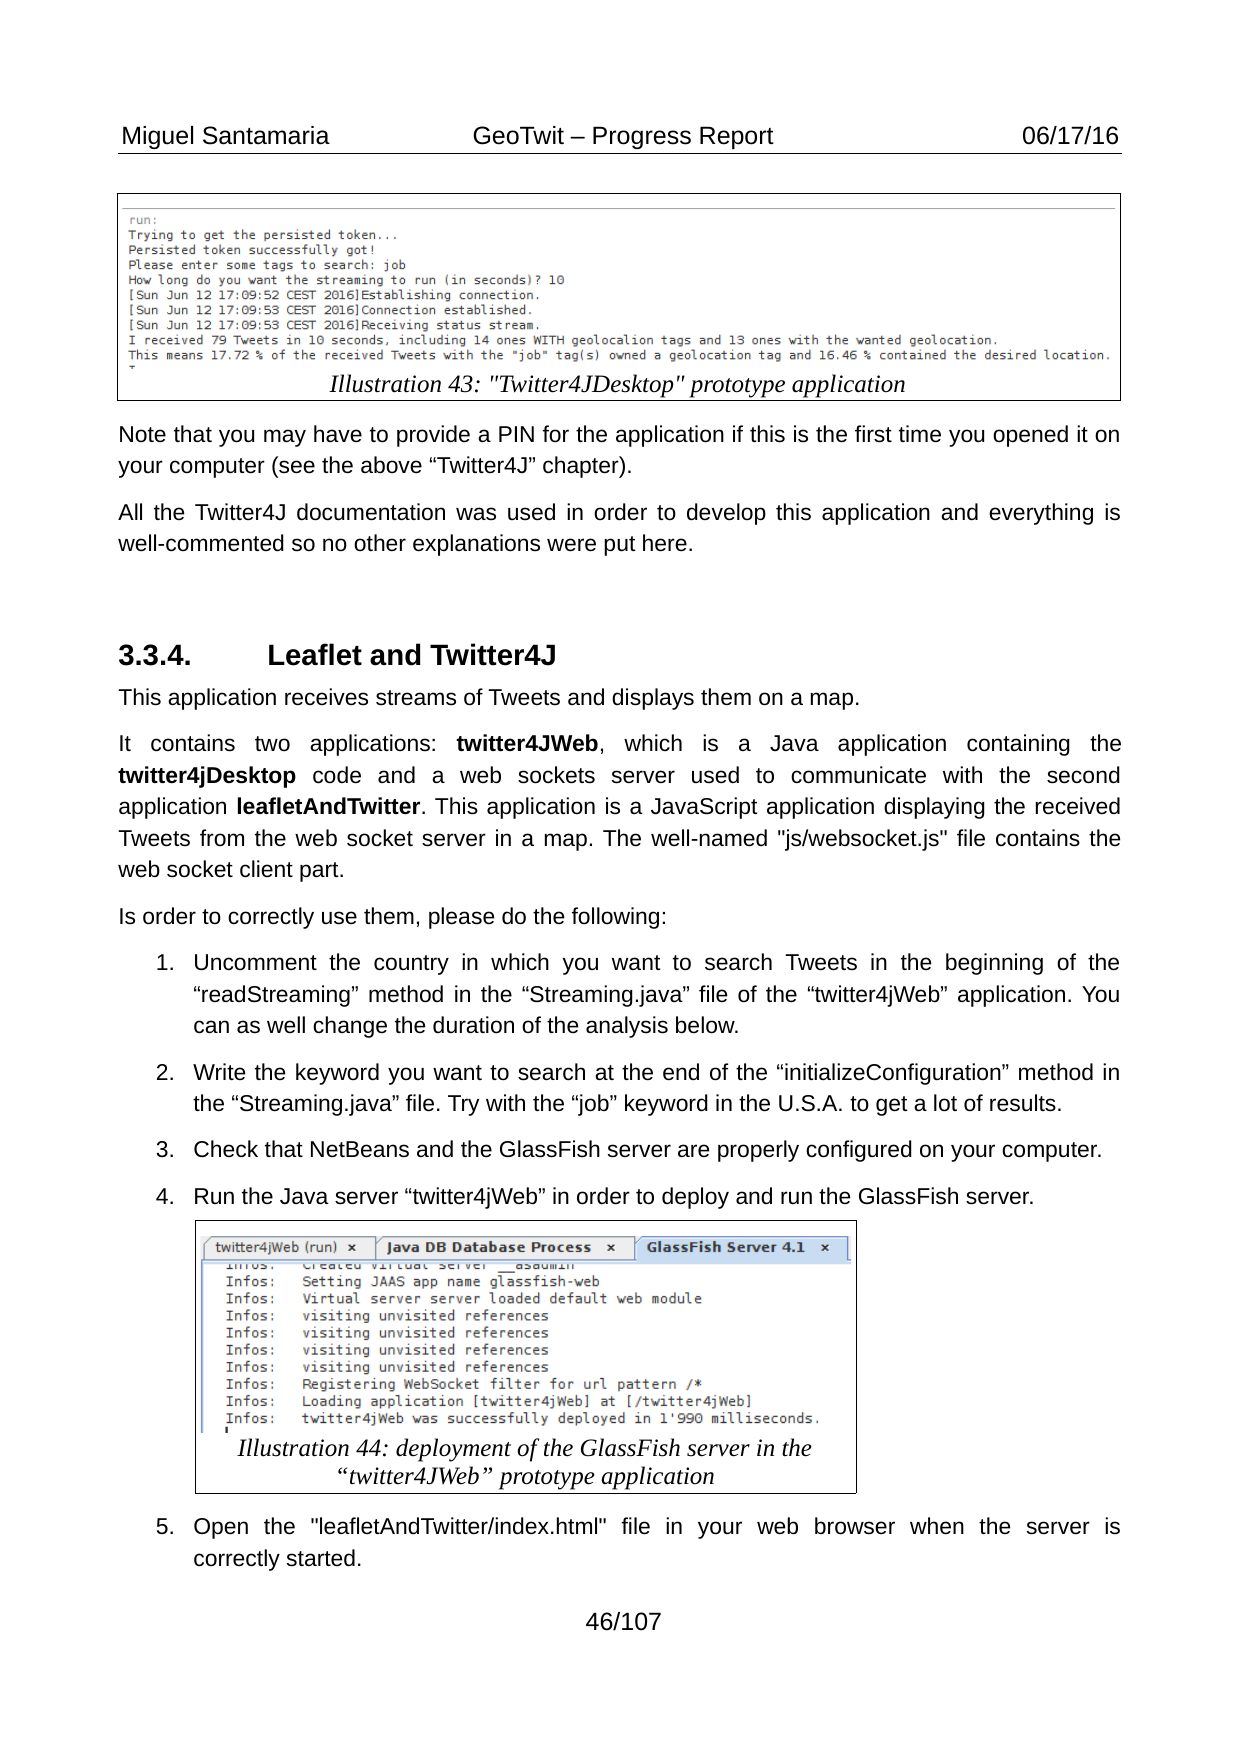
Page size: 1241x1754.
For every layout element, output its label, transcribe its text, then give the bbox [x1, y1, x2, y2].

picture [200, 1236, 852, 1433]
list [196, 1221, 856, 1493]
text This application receives streams of Tweets and displays them on a map. [118, 684, 1122, 710]
picture [122, 208, 1116, 369]
text Illustration 43: "Twitter4JDesktop" prototype application [120, 208, 1118, 398]
text Note that you may have to provide a PIN for the application if this is the first time you opened it on your computer (see the above “Twitter4J” chapter). [118, 182, 1122, 478]
text It contains two applications: twitter4JWeb, which is a Java application containing the twitter4jDesktop code and a web sockets server used to communicate with the second application leafletAndTwitter. This application is a JavaScript application displaying the received Tweets from the web socket server in a map. The well-named "js/websocket.js" file contains the web socket client part. [118, 730, 1122, 883]
subtitle Leaflet and Twitter4J [118, 637, 1122, 671]
list Check that NetBeans and the GlassFish server are properly configured on your computer. [156, 1136, 1122, 1163]
list Illustration 44: deployment of the GlassFish server in the “twitter4JWeb” prototype application [198, 1236, 853, 1490]
text Is order to correctly use them, please do the following: [118, 903, 1122, 929]
list Write the keyword you want to search at the end of the “initializeConfiguration” method in the “Streaming.java” file. Try with the “job” keyword in the U.S.A. to get a lot of results. [156, 1058, 1122, 1116]
list Run the Java server “twitter4jWeb” in order to deploy and run the GlassFish server. [156, 1183, 1122, 1209]
list Uncomment the country in which you want to search Tweets in the beginning of the “readStreaming” method in the “Streaming.java” file of the “twitter4jWeb” application. You can as well change the duration of the analysis below. [156, 949, 1122, 1038]
list Open the "leafletAndTwitter/index.html" file in your web browser when the server is correctly started. [156, 1229, 1122, 1571]
text All the Twitter4J documentation was used in order to develop this application and everything is well-commented so no other explanations were put here. [118, 498, 1122, 556]
